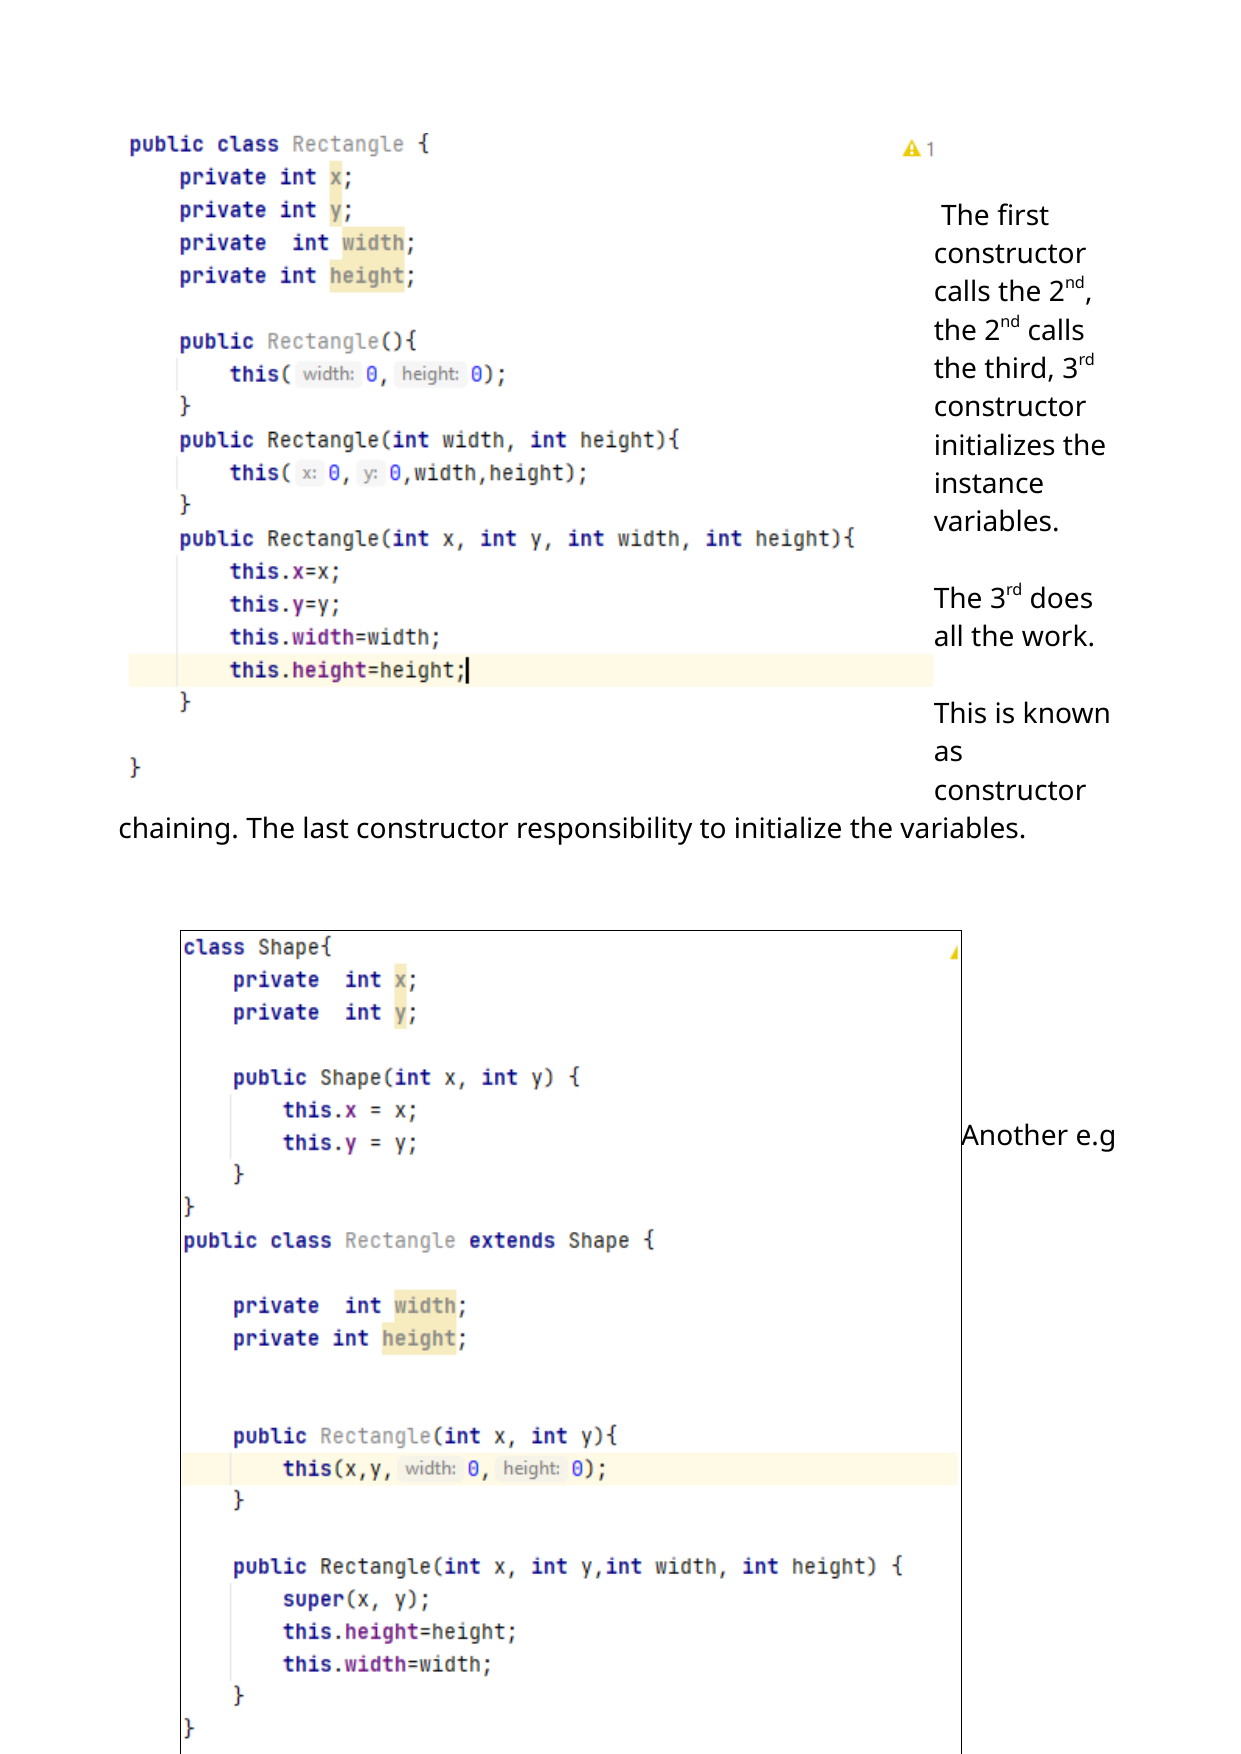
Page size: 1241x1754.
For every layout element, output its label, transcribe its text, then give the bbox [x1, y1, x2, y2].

picture [182, 933, 958, 1751]
text [118, 195, 128, 540]
text The first constructor calls the 2nd, the 2nd calls the third, 3rd constructor initializes the instance variables. [934, 195, 1122, 540]
text Another e.g [962, 1115, 1122, 1153]
text This is known as constructor chaining. The last constructor responsibility to initialize the variables. [118, 693, 1122, 846]
text The 3rd does all the work. [934, 578, 1122, 655]
picture [128, 133, 934, 792]
text [118, 1115, 179, 1153]
text [118, 578, 128, 655]
